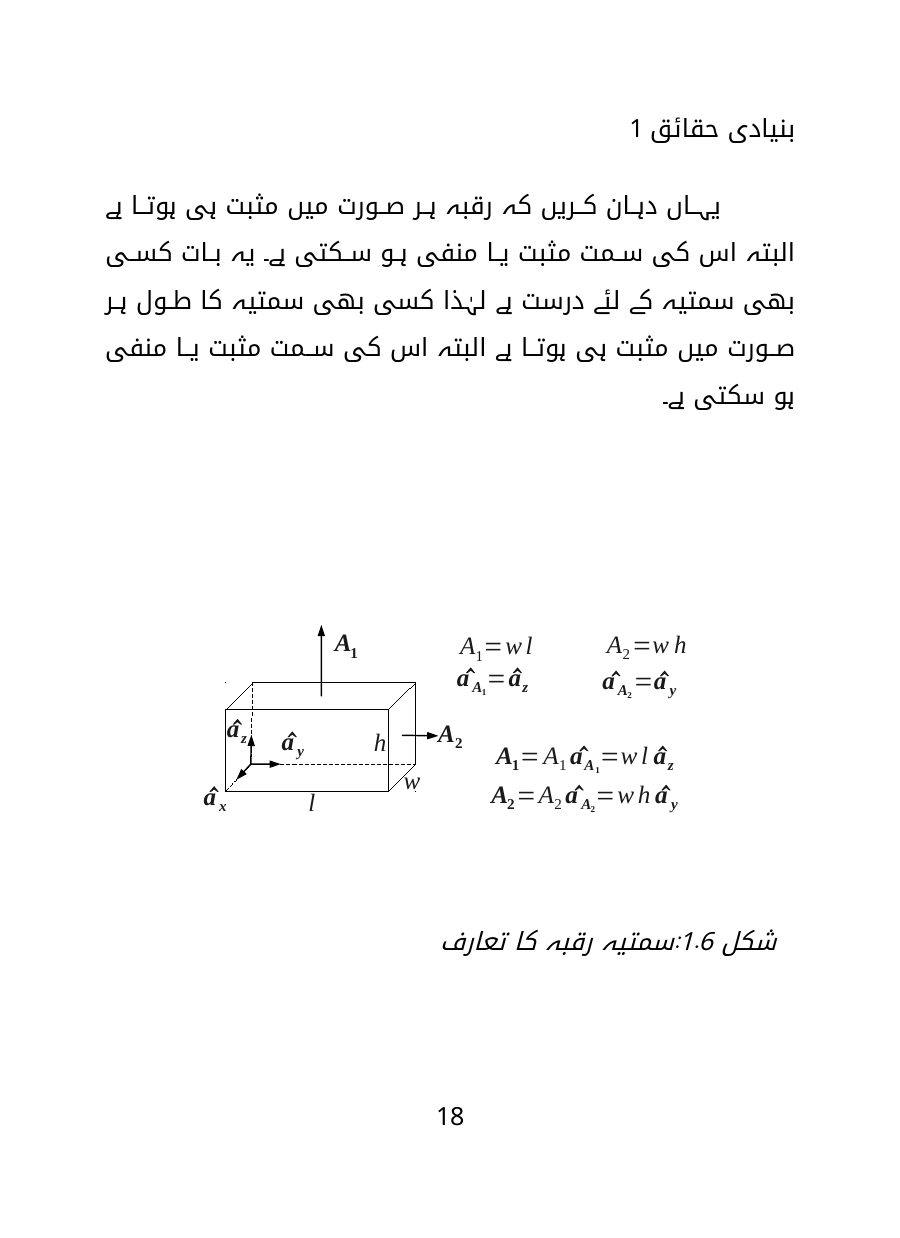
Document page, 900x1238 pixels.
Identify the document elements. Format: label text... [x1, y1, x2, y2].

text شکل 1.6:سمتیہ رقبہ کا تعارف [124, 537, 776, 965]
text یہاں دہان کریں کہ رقبہ ہر صورت میں مثبت ہی ہوتا ہے البتہ اس کی سمت مثبت یا منفی ہو سکتی ہے۔ یہ بات کسی بھی سمتیہ کے لئے درست ہے لہٰذا کسی بھی سمتیہ کا طول ہر صورت میں مثبت ہی ہوتا ہے البتہ اس کی سمت مثبت یا منفی ہو سکتی ہے۔ [105, 182, 795, 419]
